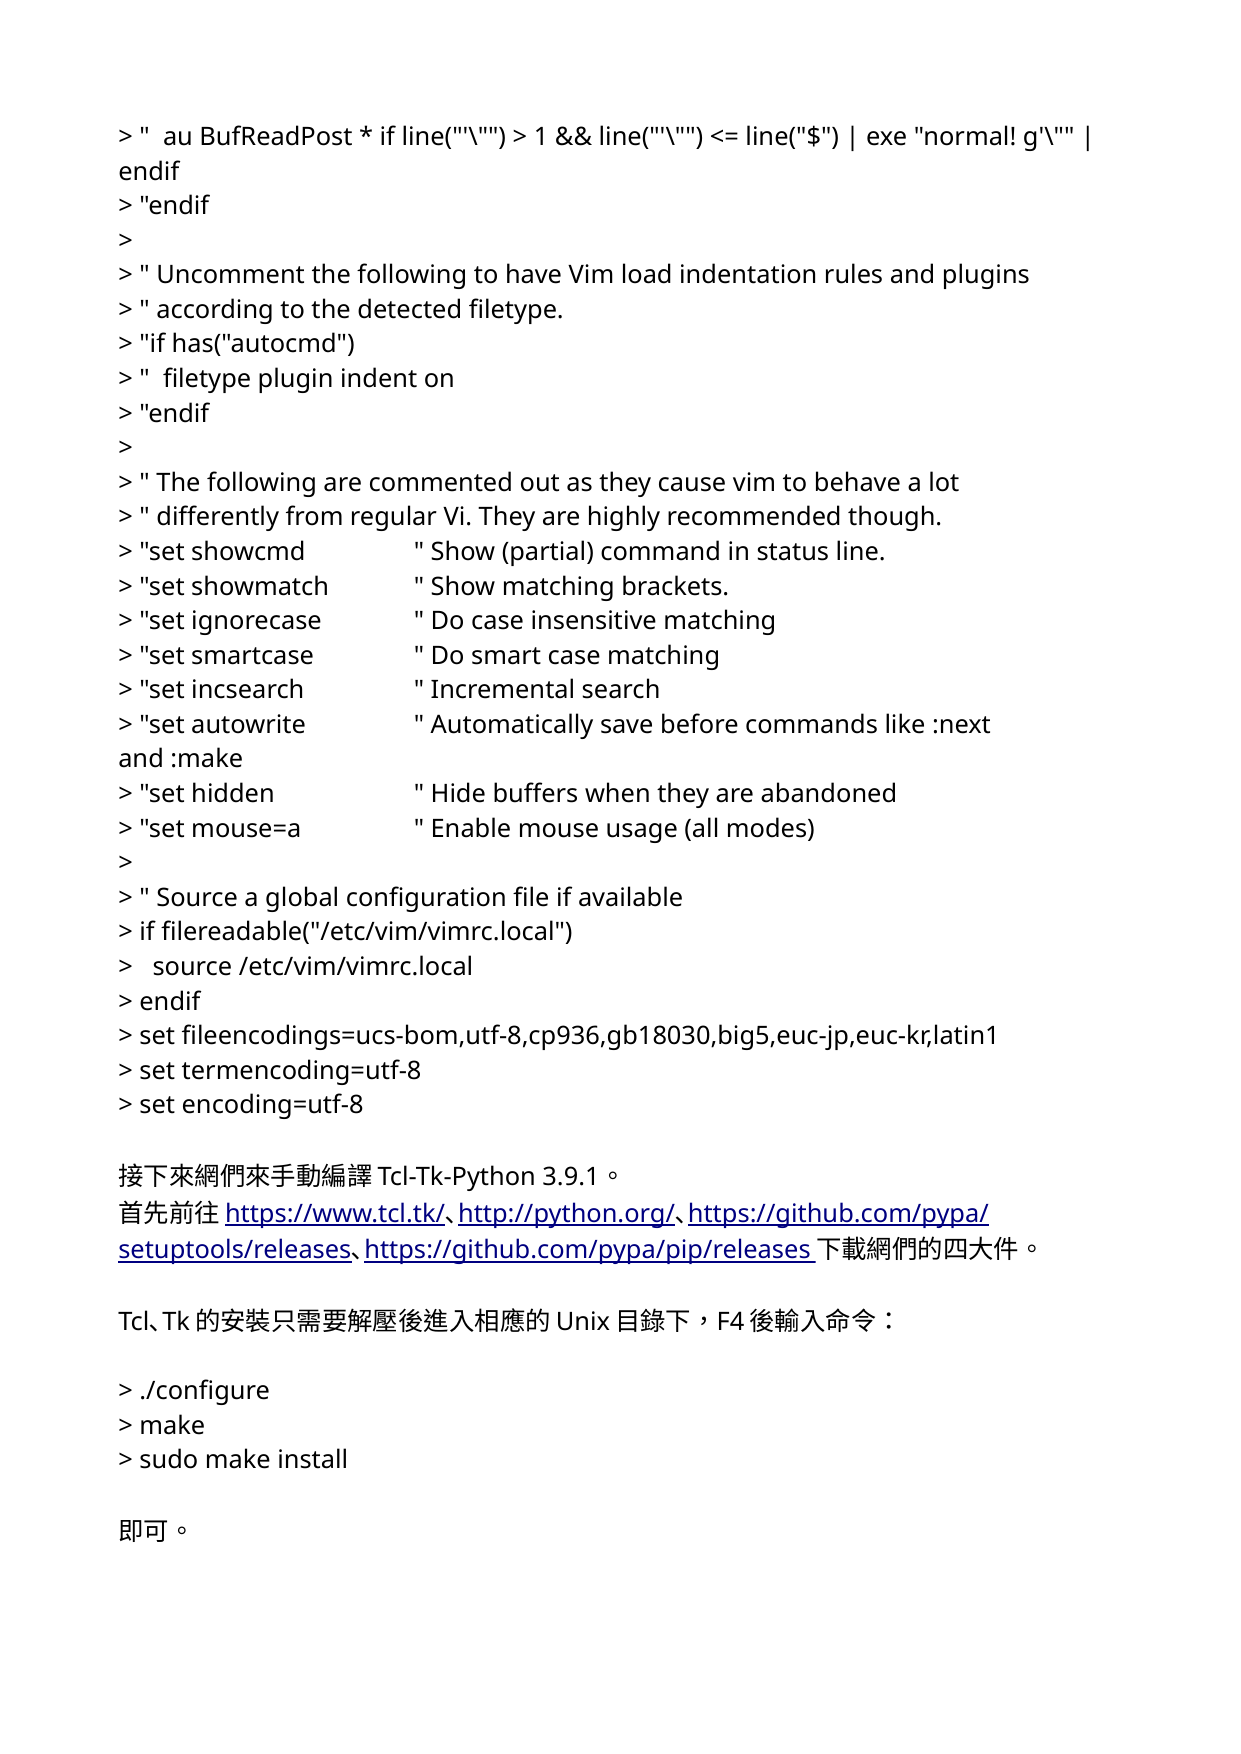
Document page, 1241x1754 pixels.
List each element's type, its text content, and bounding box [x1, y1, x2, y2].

text Tcl､Tk的安裝只需要解壓後進入相應的Unix目錄下，F4後輸入命令： [118, 1301, 1122, 1338]
text > " filetype plugin indent on [118, 360, 1122, 395]
text > " The following are commented out as they cause vim to behave a lot [118, 464, 1122, 498]
text > " Uncomment the following to have Vim load indentation rules and plugins [118, 256, 1122, 291]
text > set encoding=utf-8 [118, 1086, 1122, 1121]
text > set fileencodings=ucs-bom,utf-8,cp936,gb18030,big5,euc-jp,euc-kr,latin1 [118, 1017, 1122, 1052]
text 即可。 [118, 1511, 1122, 1547]
text > make [118, 1407, 1122, 1441]
text > " differently from regular Vi. They are highly recommended though. [118, 498, 1122, 533]
text > set termencoding=utf-8 [118, 1052, 1122, 1086]
text > " au BufReadPost * if line("'\"") > 1 && line("'\"") <= line("$") | exe "normal! g'\"" | endif [118, 118, 1122, 187]
text > if filereadable("/etc/vim/vimrc.local") [118, 913, 1122, 948]
text > ./configure [118, 1372, 1122, 1407]
text > sudo make install [118, 1441, 1122, 1476]
text > "set showmatch " Show matching brackets. [118, 568, 1122, 602]
text > "set showcmd " Show (partial) command in status line. [118, 533, 1122, 568]
text > " Source a global configuration file if available [118, 879, 1122, 913]
text > [118, 844, 1122, 879]
text > "set incsearch " Incremental search [118, 671, 1122, 706]
text > endif [118, 983, 1122, 1017]
text > "set hidden " Hide buffers when they are abandoned [118, 775, 1122, 810]
text > "if has("autocmd") [118, 326, 1122, 360]
text > "set autowrite " Automatically save before commands like :next and :make [118, 706, 1122, 775]
text > [118, 222, 1122, 256]
text 接下來網們來手動編譯Tcl-Tk-Python 3.9.1。 [118, 1156, 1122, 1192]
text > " according to the detected filetype. [118, 291, 1122, 326]
text 首先前往https://www.tcl.tk/､http://python.org/､https://github.com/pypa/setuptools/releases､https://github.com/pypa/pip/releases下載網們的四大件。 [118, 1192, 1122, 1266]
text > "set mouse=a " Enable mouse usage (all modes) [118, 810, 1122, 844]
text > [118, 429, 1122, 464]
text > "endif [118, 395, 1122, 429]
text > "set ignorecase " Do case insensitive matching [118, 602, 1122, 637]
text > source /etc/vim/vimrc.local [118, 948, 1122, 983]
text > "endif [118, 187, 1122, 222]
text > "set smartcase " Do smart case matching [118, 637, 1122, 671]
